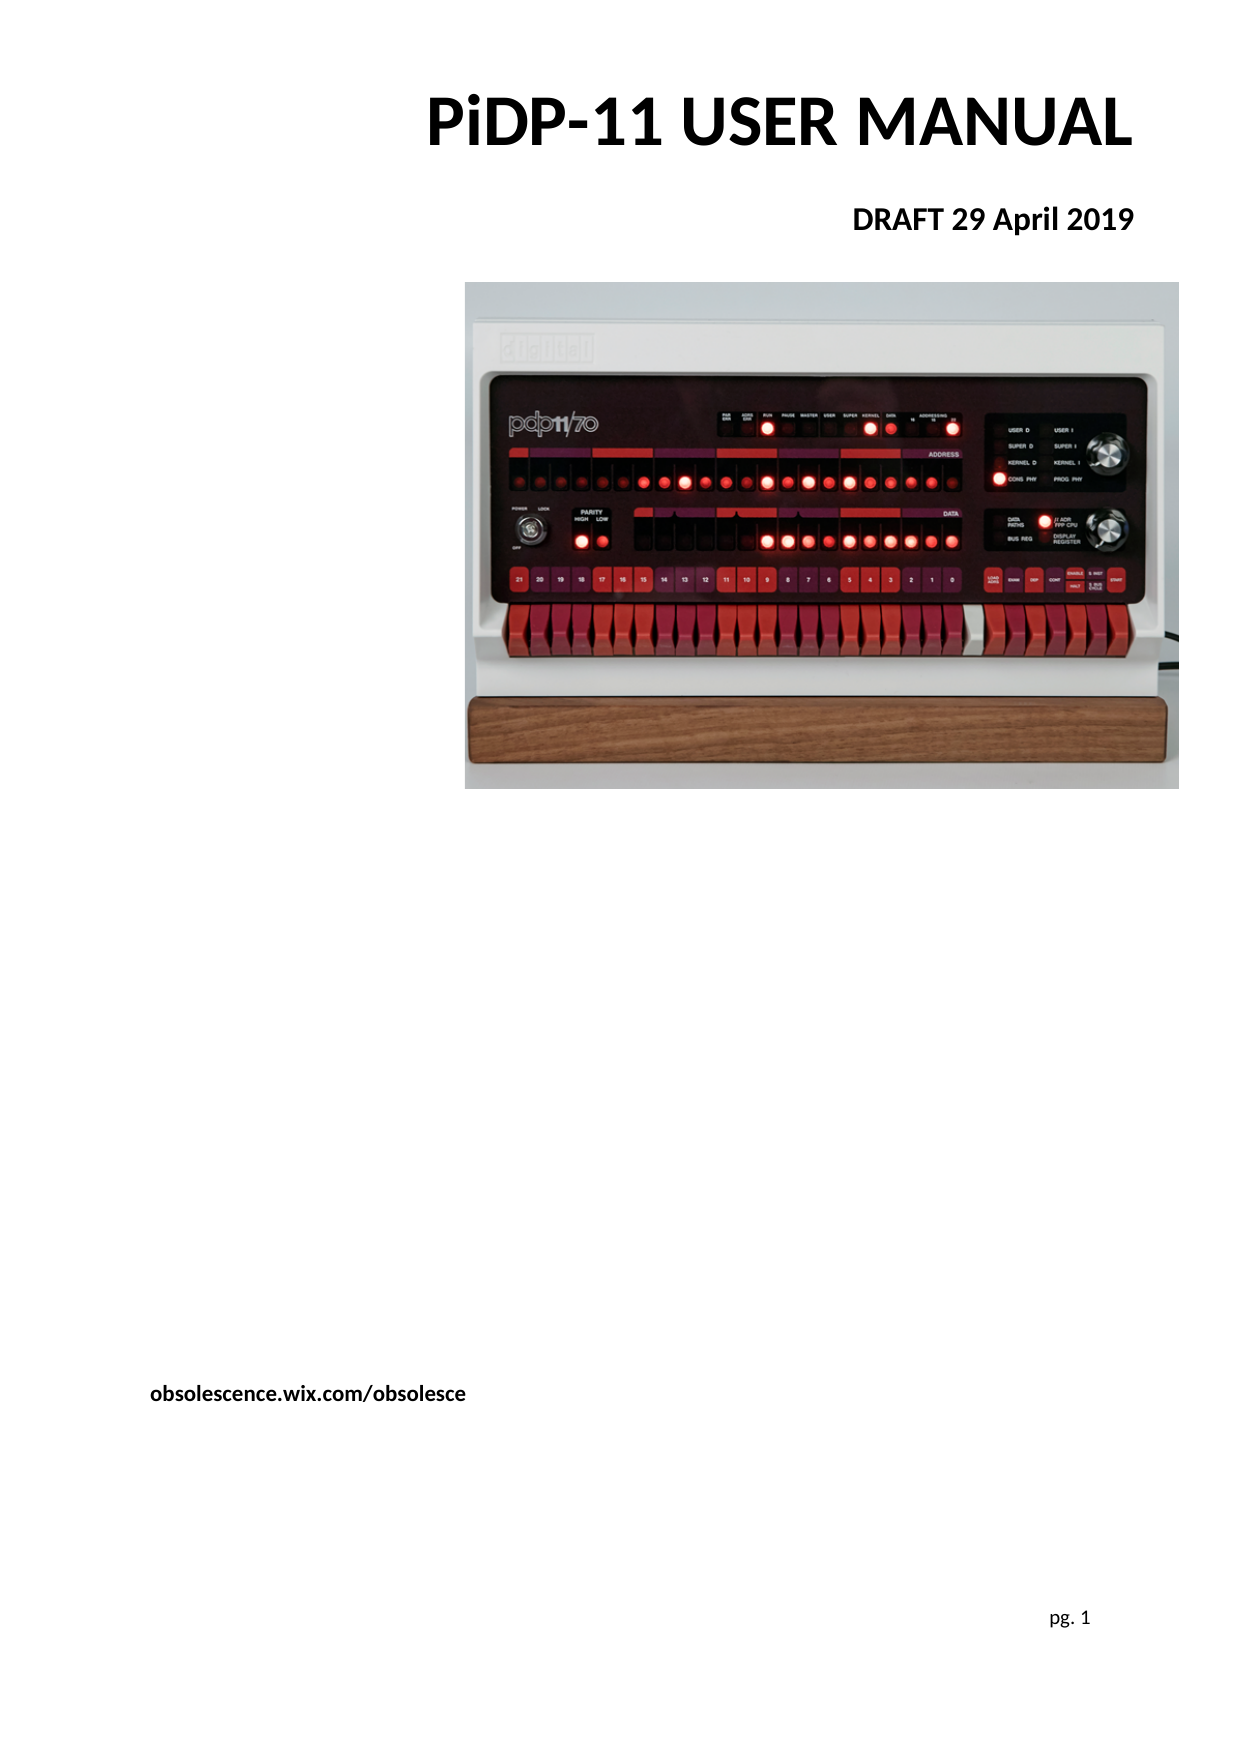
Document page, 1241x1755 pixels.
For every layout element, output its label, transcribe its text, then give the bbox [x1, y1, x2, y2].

text PiDP-11 USER MANUAL [150, 75, 1134, 164]
text DRAFT 29 April 2019 [150, 198, 1134, 239]
text obsolescence.wix.com/obsolescence [150, 1379, 1090, 1407]
